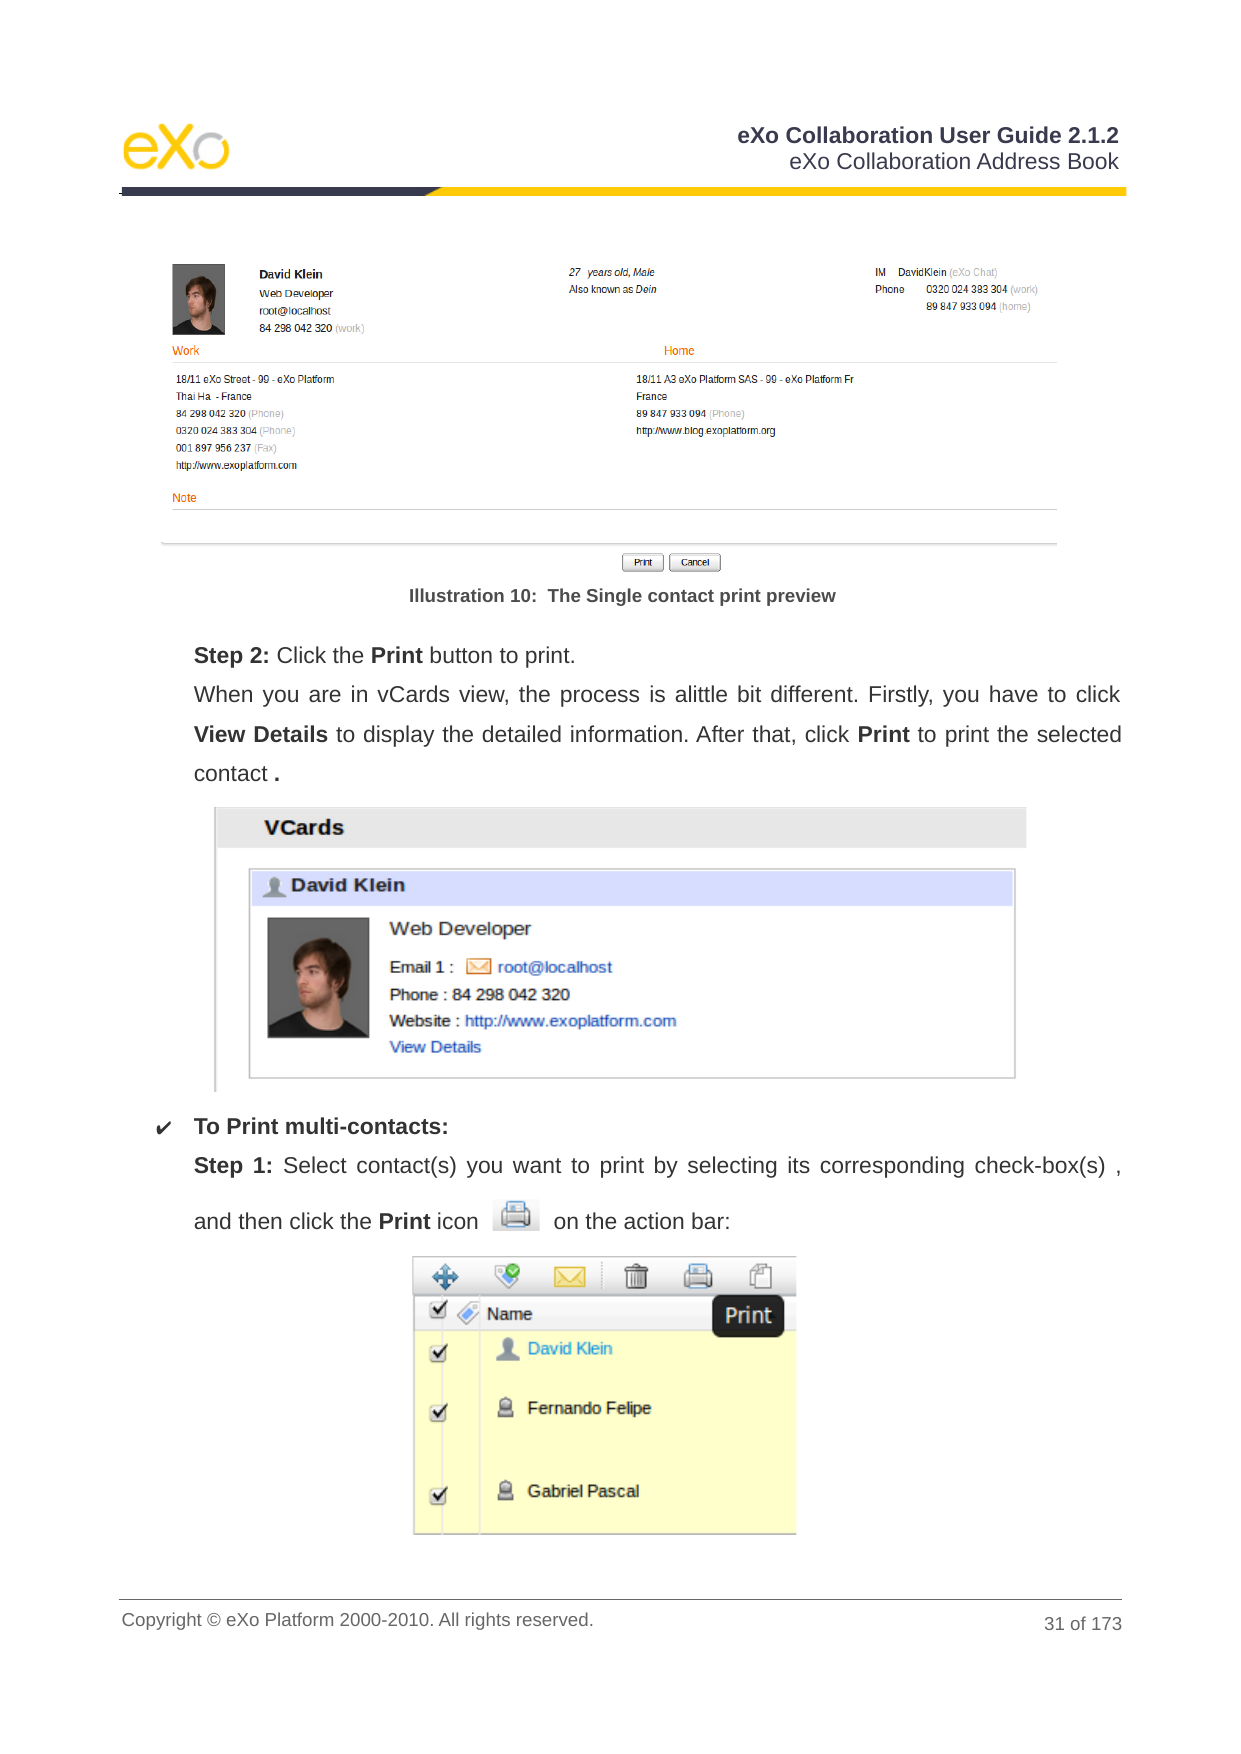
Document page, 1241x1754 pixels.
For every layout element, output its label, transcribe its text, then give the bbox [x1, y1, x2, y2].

list When you are in vCards view, the process is alittle bit different. Firstly, you have to click View Details to display the detailed information. After that, click Print to print the selected contact . [156, 681, 1122, 786]
picture [492, 1199, 540, 1231]
picture [123, 123, 230, 170]
list Illustration 10: The Single contact print preview [149, 301, 1096, 606]
list To Print multi-contacts: [156, 799, 1122, 1139]
list Step 1: Select contact(s) you want to print by selecting its corresponding check-box(s) , and then click the Print icon on the action bar: [156, 1152, 1122, 1238]
list Step 2: Click the Print button to print. [149, 223, 1122, 668]
picture [121, 187, 1127, 196]
picture [213, 807, 1027, 1092]
picture [161, 255, 1057, 577]
picture [412, 1256, 797, 1535]
